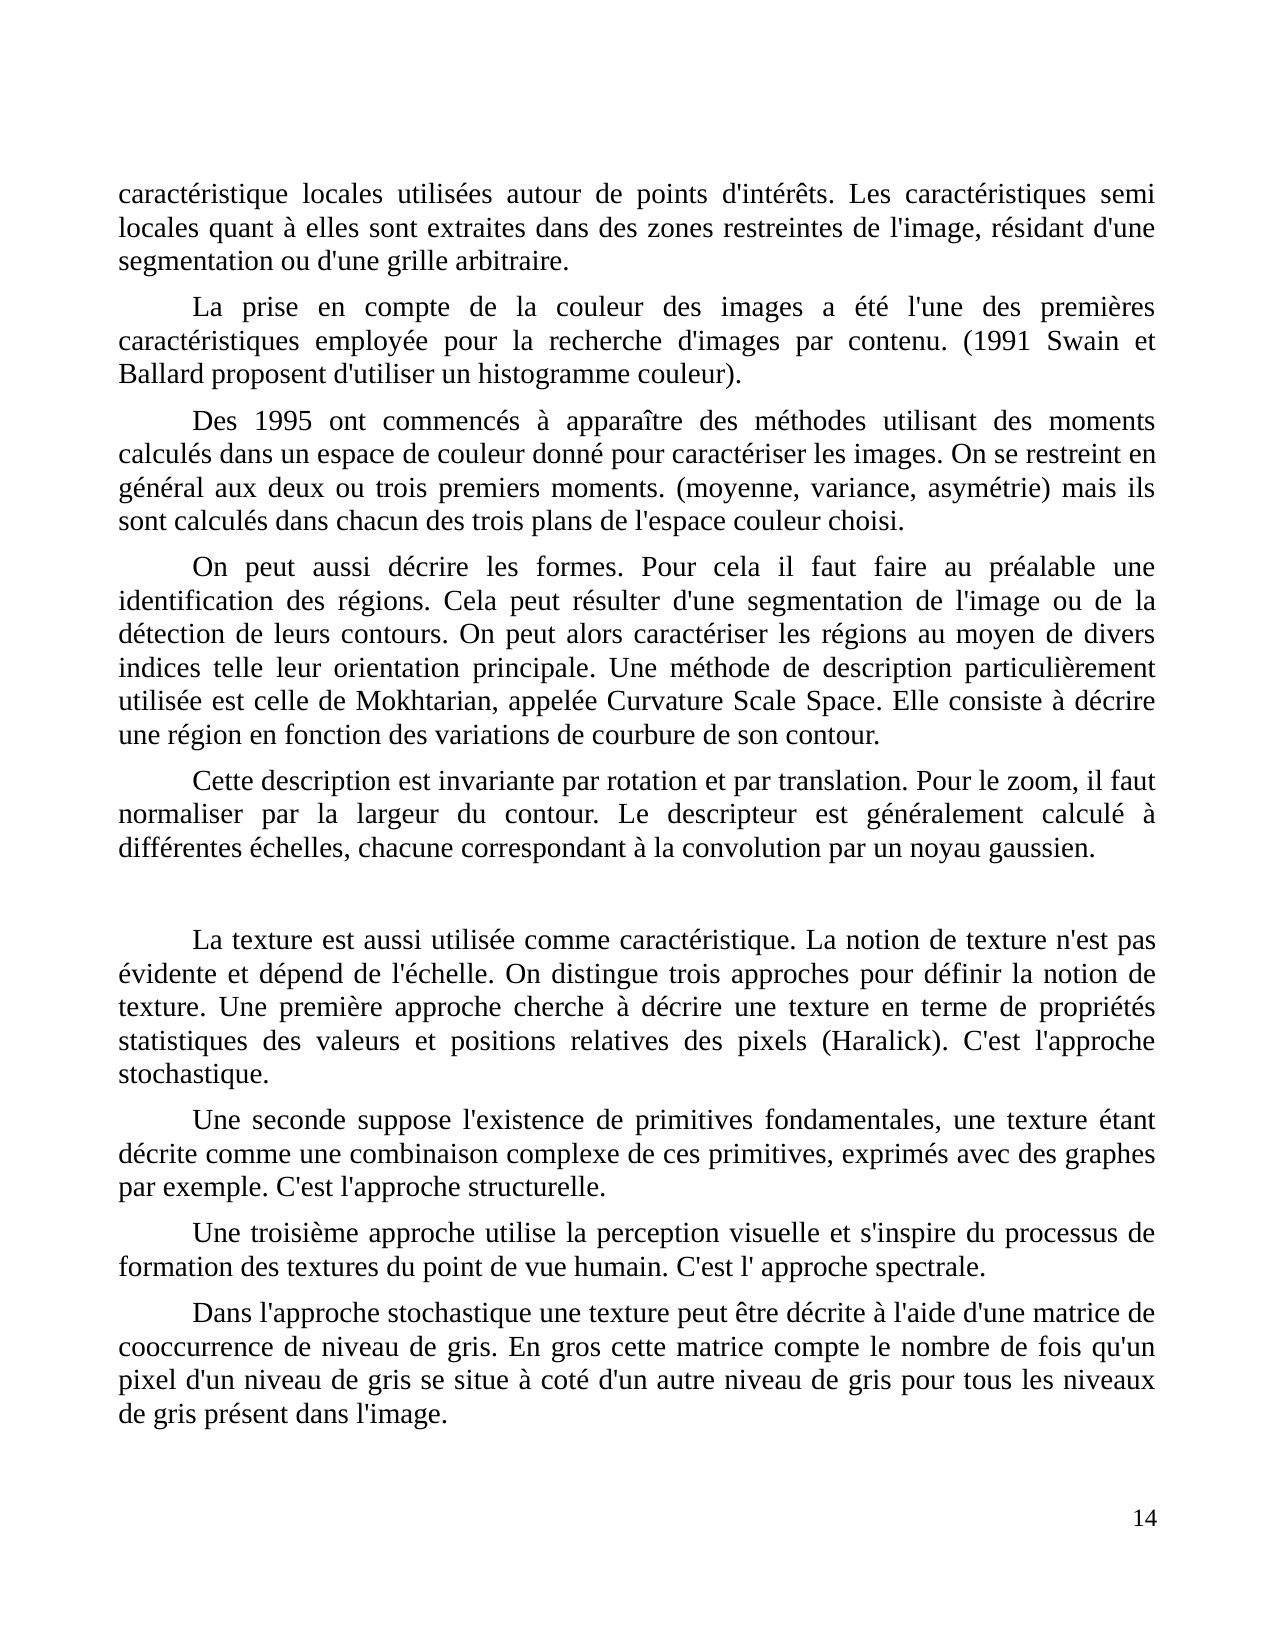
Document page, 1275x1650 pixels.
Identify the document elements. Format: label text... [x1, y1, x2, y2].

text Dans l'approche stochastique une texture peut être décrite à l'aide d'une matrice de cooccurrence de niveau de gris. En gros cette matrice compte le nombre de fois qu'un pixel d'un niveau de gris se situe à coté d'un autre niveau de gris pour tous les niveaux de gris présent dans l'image. [118, 1295, 1157, 1429]
text On peut aussi décrire les formes. Pour cela il faut faire au préalable une identification des régions. Cela peut résulter d'une segmentation de l'image ou de la détection de leurs contours. On peut alors caractériser les régions au moyen de divers indices telle leur orientation principale. Une méthode de description particulièrement utilisée est celle de Mokhtarian, appelée Curvature Scale Space. Elle consiste à décrire une région en fonction des variations de courbure de son contour. [118, 549, 1157, 751]
text La prise en compte de la couleur des images a été l'une des premières caractéristiques employée pour la recherche d'images par contenu. (1991 Swain et Ballard proposent d'utiliser un histogramme couleur). [118, 289, 1157, 390]
text Des 1995 ont commencés à apparaître des méthodes utilisant des moments calculés dans un espace de couleur donné pour caractériser les images. On se restreint en général aux deux ou trois premiers moments. (moyenne, variance, asymétrie) mais ils sont calculés dans chacun des trois plans de l'espace couleur choisi. [118, 403, 1157, 537]
text caractéristique locales utilisées autour de points d'intérêts. Les caractéristiques semi locales quant à elles sont extraites dans des zones restreintes de l'image, résidant d'une segmentation ou d'une grille arbitraire. [118, 176, 1157, 277]
text Cette description est invariante par rotation et par translation. Pour le zoom, il faut normaliser par la largeur du contour. Le descripteur est généralement calculé à différentes échelles, chacune correspondant à la convolution par un noyau gaussien. [118, 763, 1157, 864]
text Une seconde suppose l'existence de primitives fondamentales, une texture étant décrite comme une combinaison complexe de ces primitives, exprimés avec des graphes par exemple. C'est l'approche structurelle. [118, 1102, 1157, 1203]
text La texture est aussi utilisée comme caractéristique. La notion de texture n'est pas évidente et dépend de l'échelle. On distingue trois approches pour définir la notion de texture. Une première approche cherche à décrire une texture en terme de propriétés statistiques des valeurs et positions relatives des pixels (Haralick). C'est l'approche stochastique. [118, 922, 1157, 1090]
text Une troisième approche utilise la perception visuelle et s'inspire du processus de formation des textures du point de vue humain. C'est l' approche spectrale. [118, 1216, 1157, 1283]
